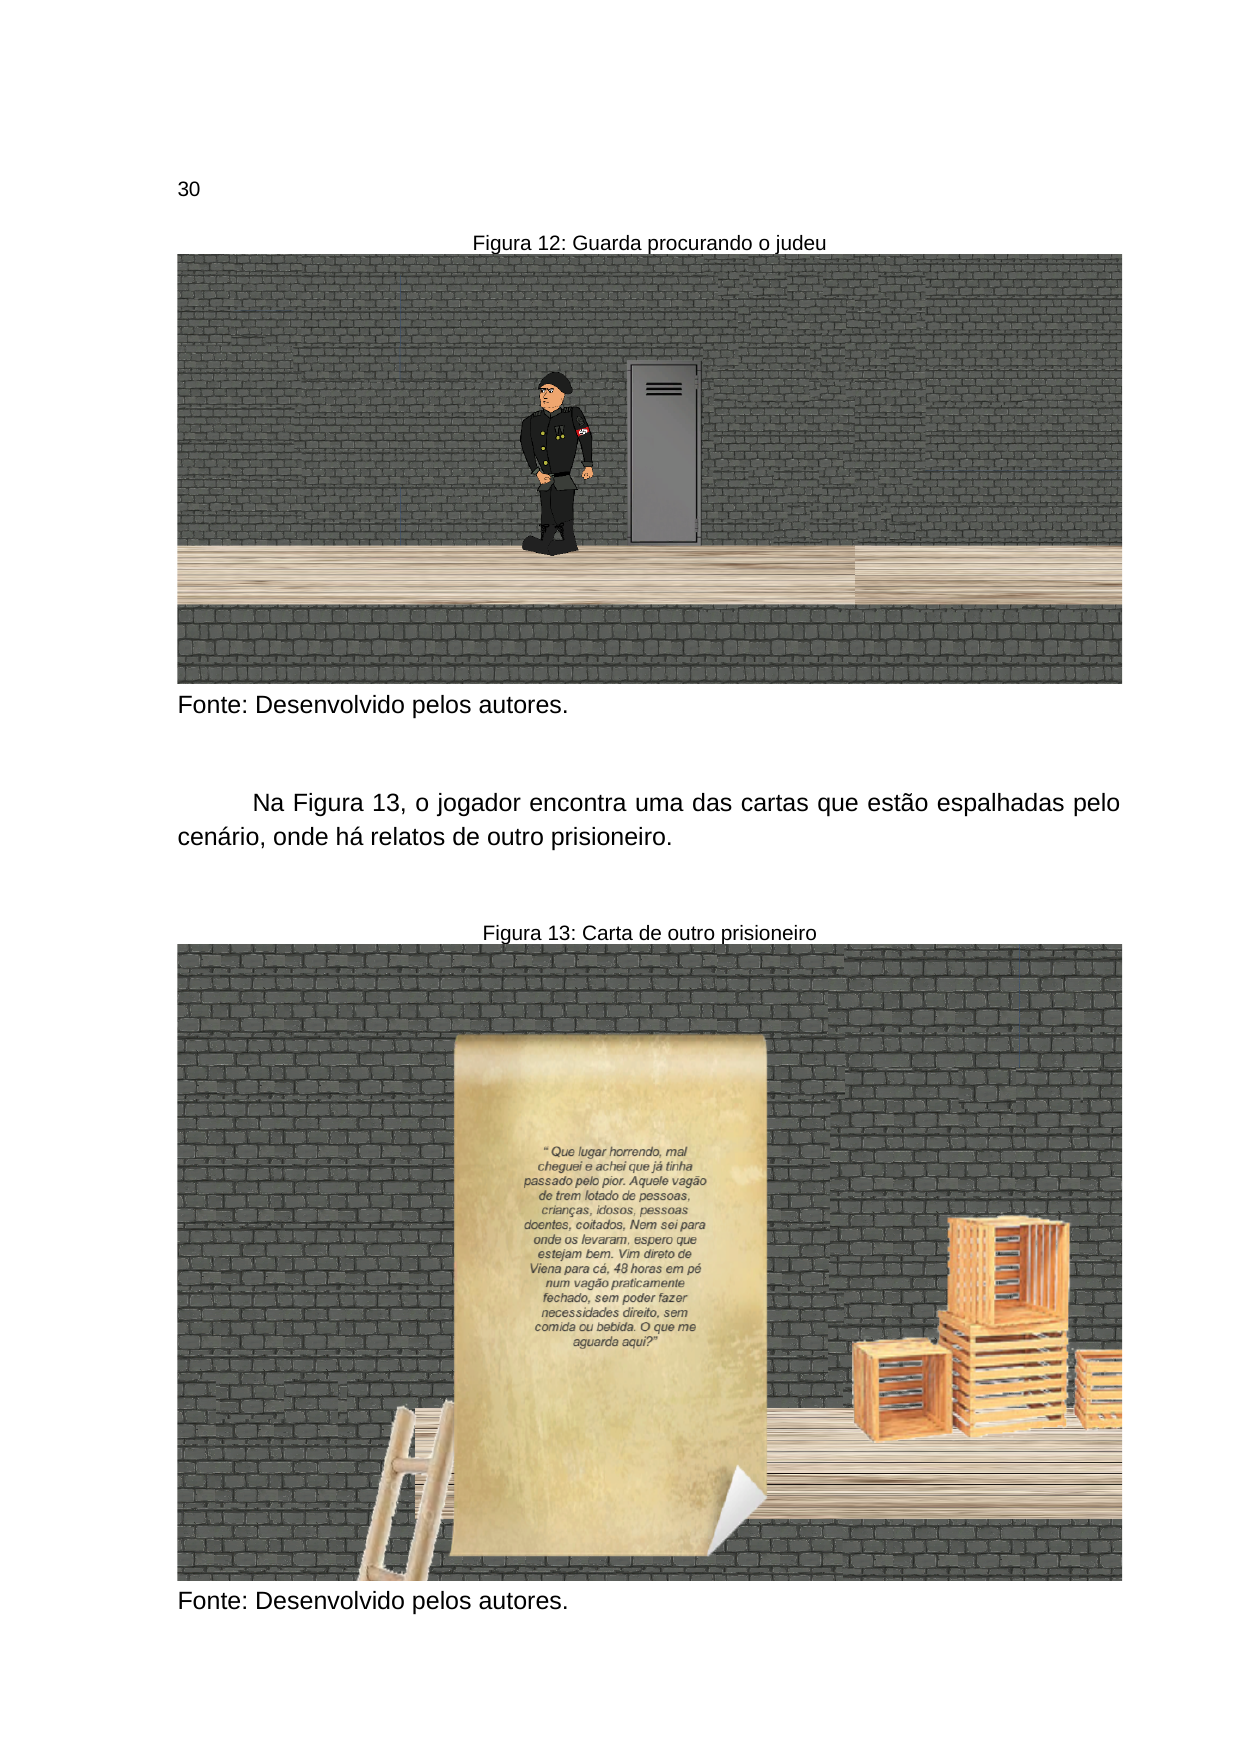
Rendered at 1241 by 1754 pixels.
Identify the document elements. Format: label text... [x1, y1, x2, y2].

text Fonte: Desenvolvido pelos autores. [177, 1581, 1122, 1615]
subtitle Figura 13: Carta de outro prisioneiro [177, 921, 1122, 944]
picture [177, 254, 1123, 684]
text Na Figura 13, o jogador encontra uma das cartas que estão espalhadas pelo cenário, onde há relatos de outro prisioneiro. [177, 788, 1122, 851]
text Fonte: Desenvolvido pelos autores. [177, 684, 1122, 718]
subtitle Figura 12: Guarda procurando o judeu [177, 231, 1122, 254]
picture [177, 944, 1123, 1581]
